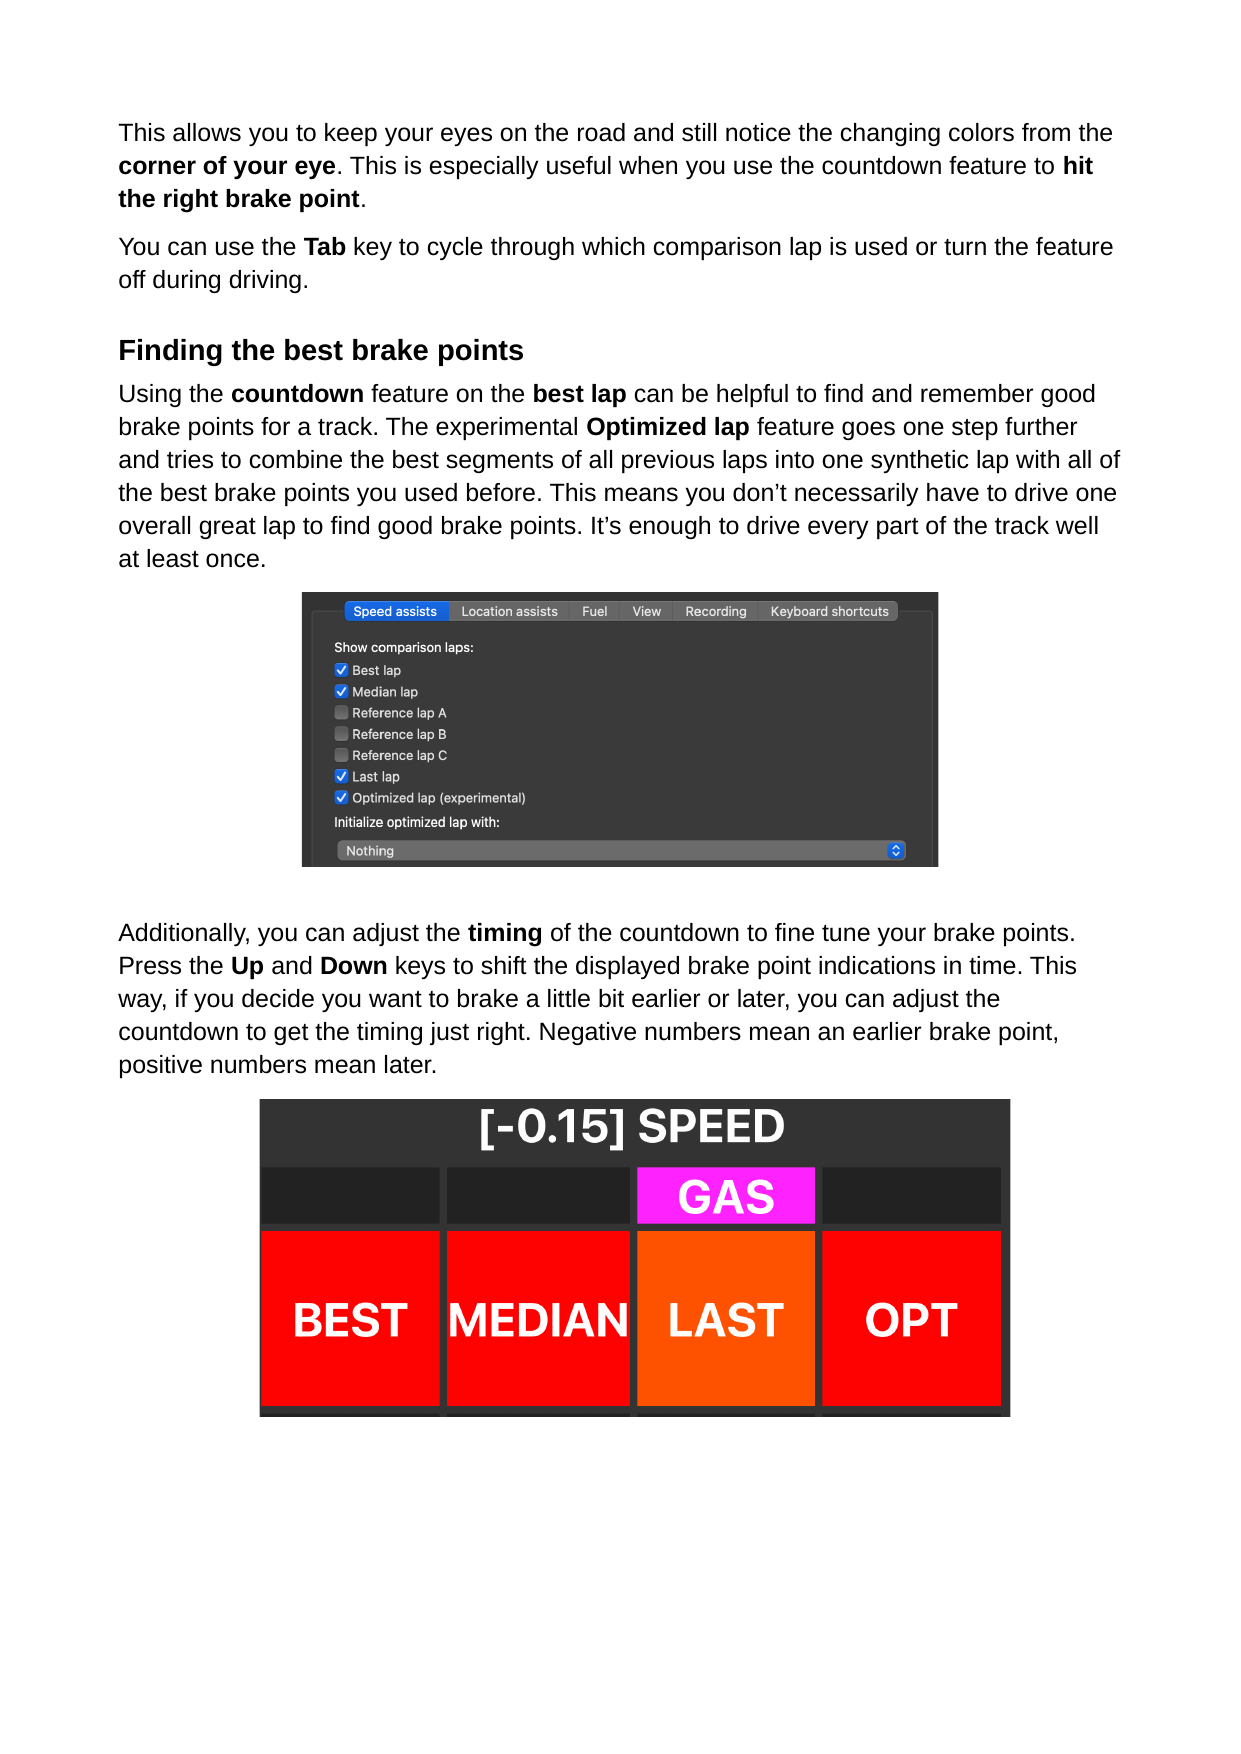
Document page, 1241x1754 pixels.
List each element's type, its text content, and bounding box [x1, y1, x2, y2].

subtitle Additionally, you can adjust the timing of the countdown to fine tune your brake points. Press the Up and Down keys to shift the displayed brake point indications in time. This way, if you decide you want to brake a little bit earlier or later, you can adjust the countdown to get the timing just right. Negative numbers mean an earlier brake point, positive numbers mean later. [118, 918, 1122, 1079]
subtitle Using the countdown feature on the best lap can be helpful to find and remember good brake points for a track. The experimental Optimized lap feature goes one step further and tries to combine the best segments of all previous laps into one synthetic lap with all of the best brake points you used before. This means you don’t necessarily have to drive one overall great lap to find good brake points. It’s enough to drive every part of the track well at least once. [118, 379, 1122, 573]
picture [259, 1099, 1011, 1417]
subtitle Finding the best brake points [118, 333, 1122, 367]
subtitle This allows you to keep your eyes on the road and still notice the changing colors from the corner of your eye. This is especially useful when you use the countdown feature to hit the right brake point. [118, 118, 1122, 213]
picture [301, 592, 939, 867]
subtitle You can use the Tab key to cycle through which comparison lap is used or turn the feature off during driving. [118, 232, 1122, 293]
